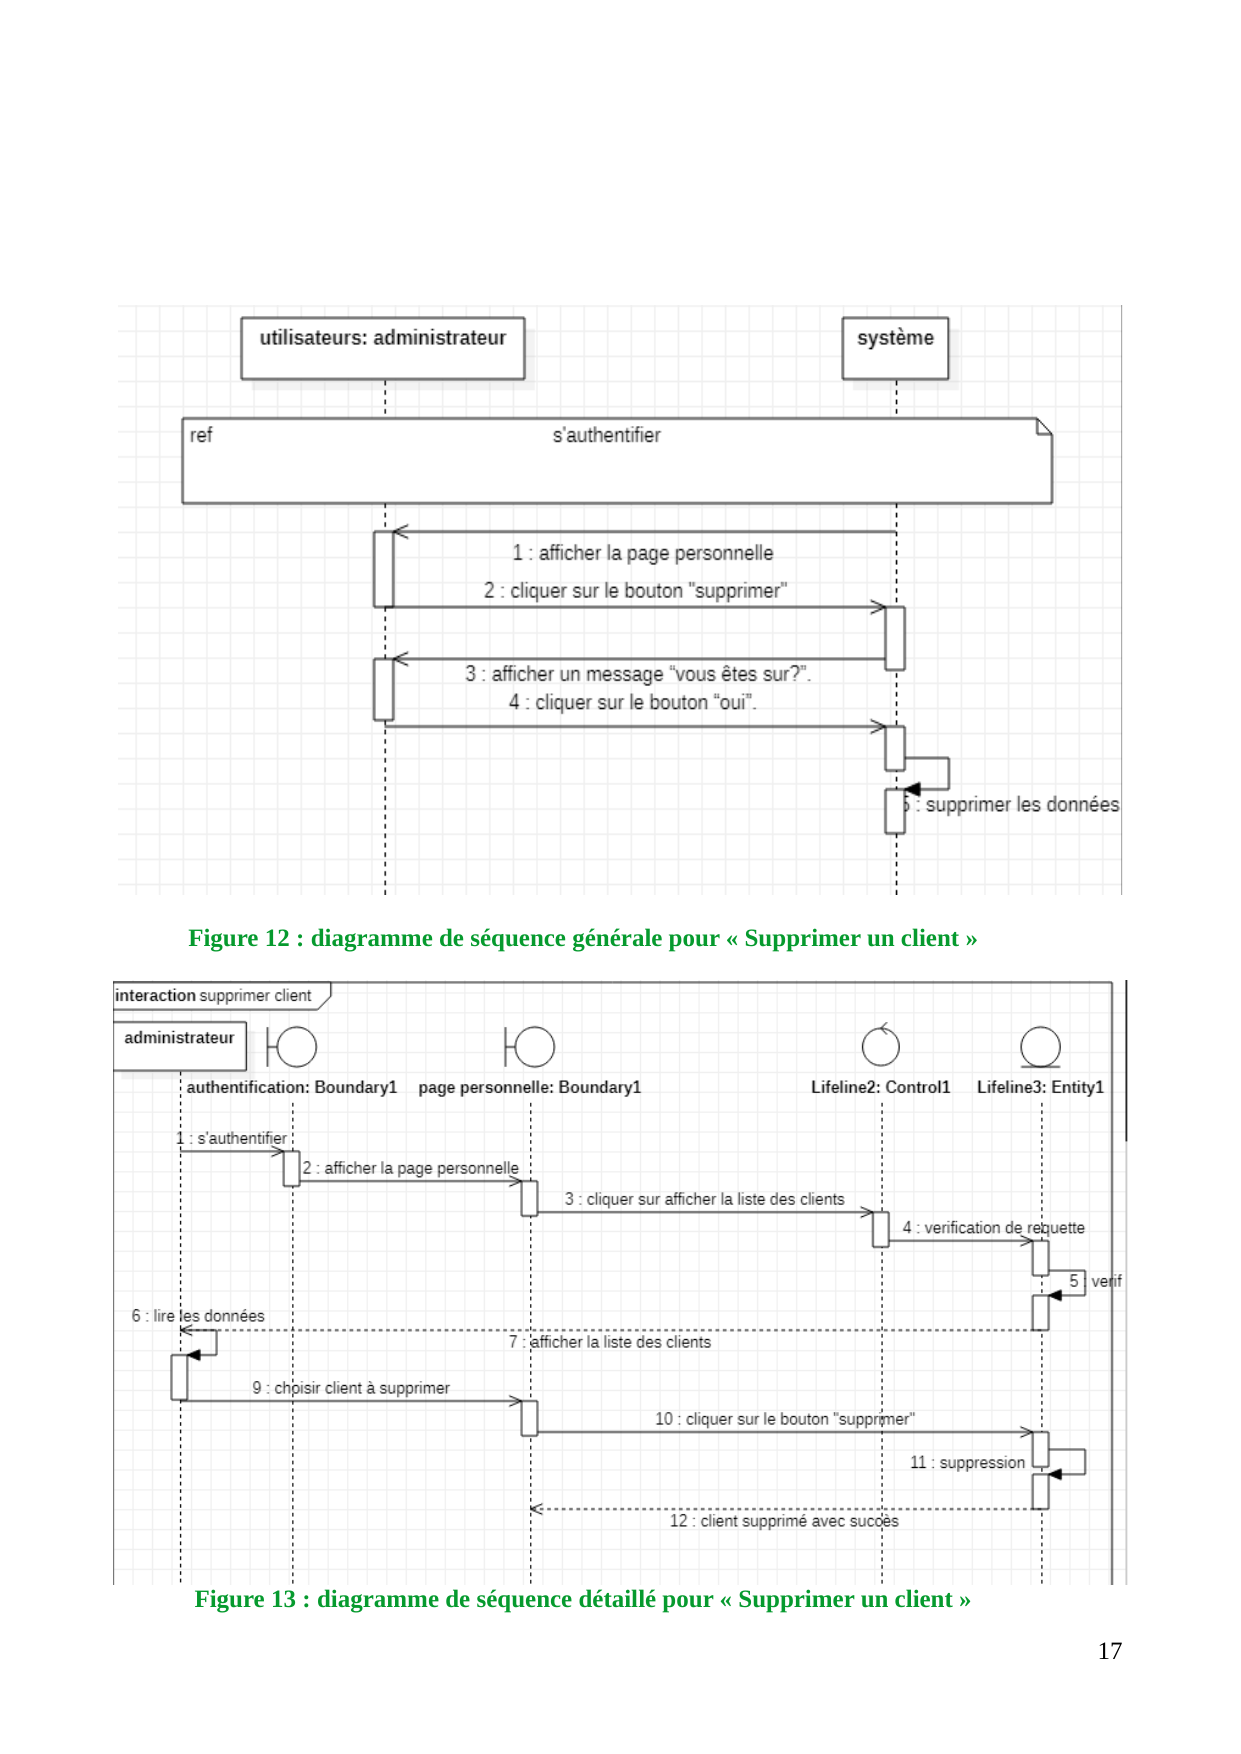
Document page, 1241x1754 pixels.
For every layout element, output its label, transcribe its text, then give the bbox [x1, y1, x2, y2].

picture [113, 980, 1128, 1585]
picture [118, 305, 1123, 895]
text Figure 13 : diagramme de séquence détaillé pour « Supprimer un client » [88, 1038, 1078, 1613]
text Figure 12 : diagramme de séquence générale pour « Supprimer un client » [88, 923, 1078, 952]
